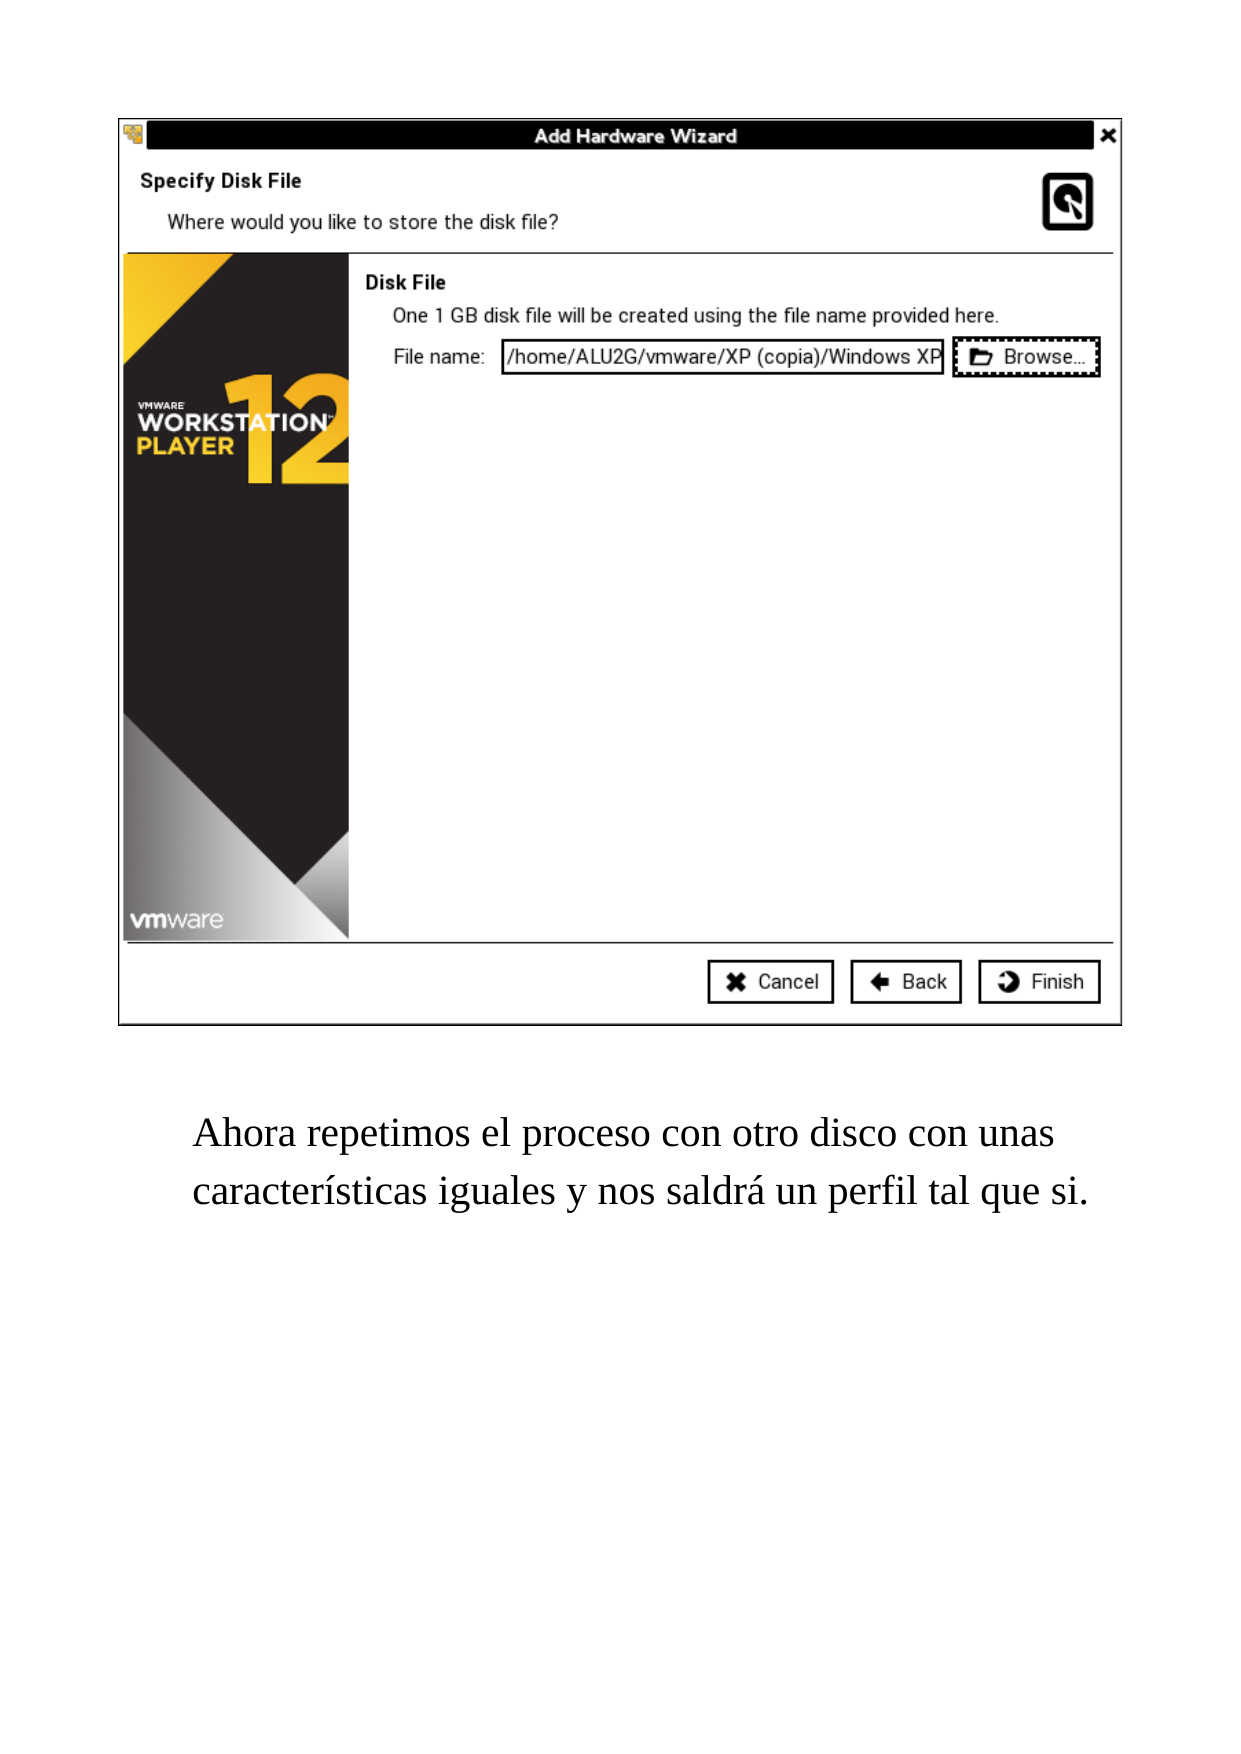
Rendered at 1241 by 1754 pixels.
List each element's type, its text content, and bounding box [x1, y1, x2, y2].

text Ahora repetimos el proceso con otro disco con unas características iguales y nos saldrá un perfil tal que si. [118, 1108, 1122, 1213]
picture [118, 118, 1123, 1026]
